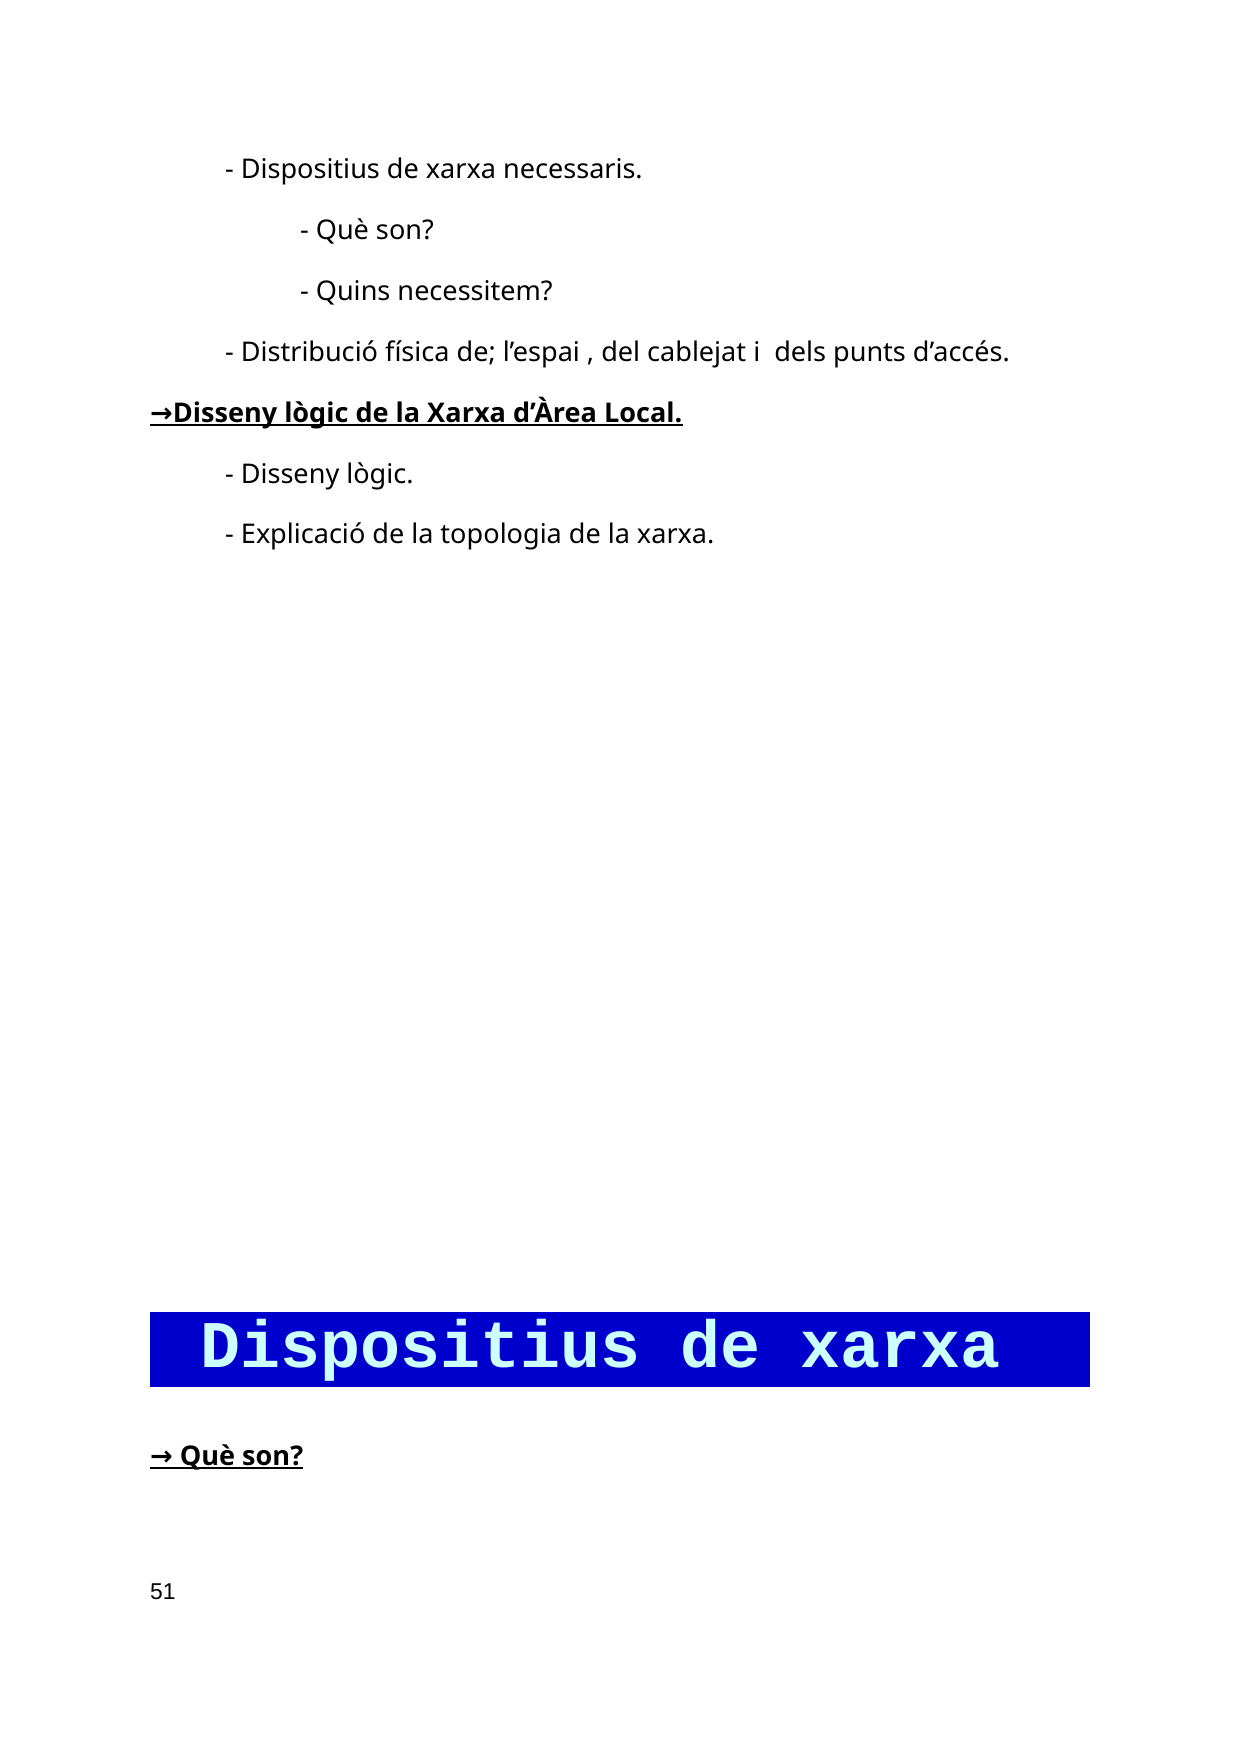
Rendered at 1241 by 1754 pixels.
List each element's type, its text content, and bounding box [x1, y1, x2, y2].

text → Què son? [150, 1436, 1090, 1473]
text - Dispositius de xarxa necessaris. [150, 150, 1090, 187]
text - Distribució física de; l’espai , del cablejat i dels punts d’accés. [225, 332, 1090, 369]
text - Disseny lògic. [150, 454, 1090, 491]
text - Quins necessitem? [150, 272, 1090, 308]
text - Explicació de la topologia de la xarxa. [150, 515, 1090, 552]
text →Disseny lògic de la Xarxa d’Àrea Local. [150, 393, 1090, 430]
text - Què son? [150, 211, 1090, 248]
text Dispositius de xarxa [150, 1312, 1090, 1387]
